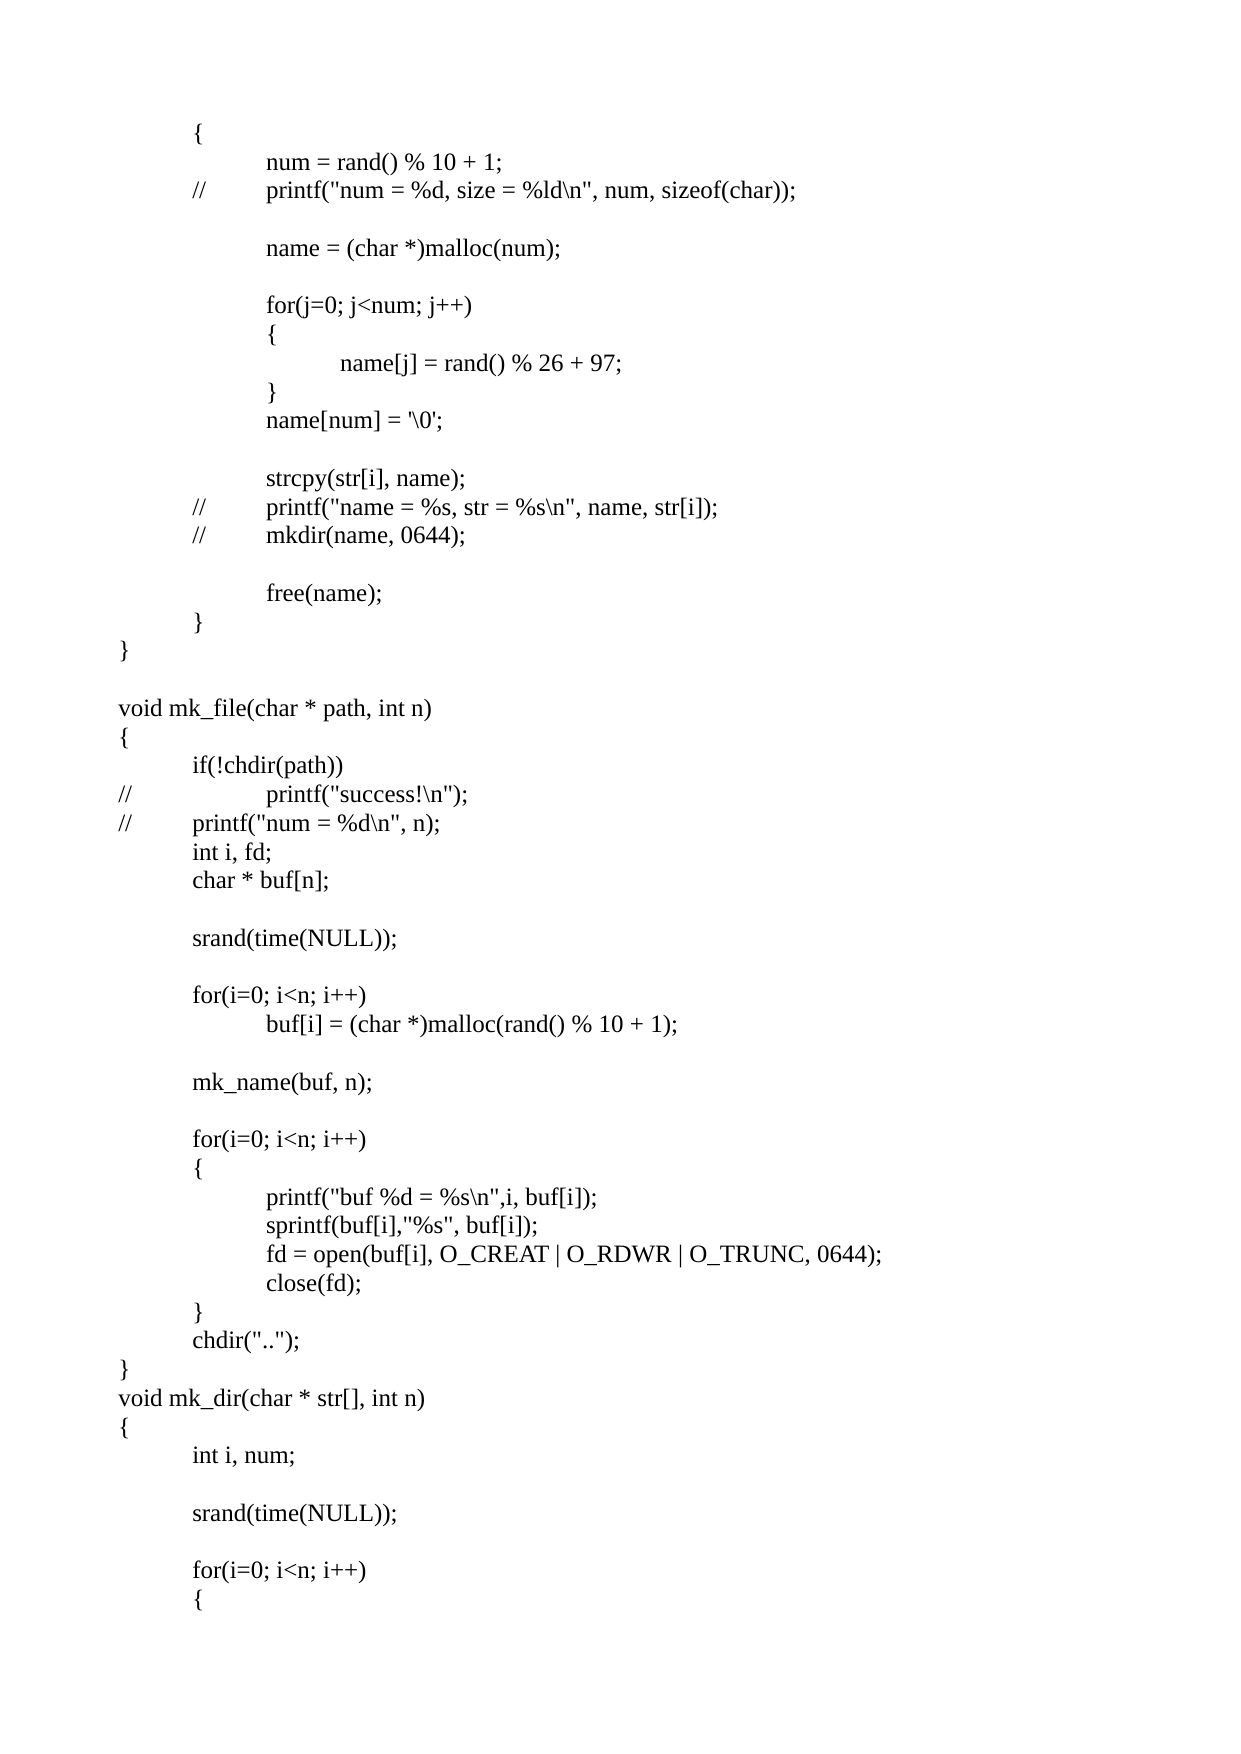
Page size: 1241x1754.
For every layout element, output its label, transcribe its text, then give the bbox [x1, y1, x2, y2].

text strcpy(str[i], name); [118, 463, 1122, 492]
text for(i=0; i<n; i++) [118, 981, 1122, 1009]
text fd = open(buf[i], O_CREAT | O_RDWR | O_TRUNC, 0644); [118, 1239, 1122, 1268]
text { [118, 1412, 1122, 1441]
text if(!chdir(path)) [118, 751, 1122, 779]
text for(i=0; i<n; i++) [118, 1124, 1122, 1153]
text name = (char *)malloc(num); [118, 233, 1122, 262]
text for(i=0; i<n; i++) [118, 1556, 1122, 1584]
text sprintf(buf[i],"%s", buf[i]); [118, 1211, 1122, 1239]
text { [118, 1153, 1122, 1182]
text buf[i] = (char *)malloc(rand() % 10 + 1); [118, 1009, 1122, 1038]
text srand(time(NULL)); [118, 923, 1122, 952]
text close(fd); [118, 1268, 1122, 1297]
text { [118, 722, 1122, 751]
text mk_name(buf, n); [118, 1067, 1122, 1096]
text } [118, 1354, 1122, 1383]
text name[j] = rand() % 26 + 97; [118, 348, 1122, 377]
text // mkdir(name, 0644); [118, 521, 1122, 549]
text int i, num; [118, 1441, 1122, 1469]
text { [118, 118, 1122, 147]
text // printf("num = %d, size = %ld\n", num, sizeof(char)); [118, 176, 1122, 204]
text // printf("name = %s, str = %s\n", name, str[i]); [118, 492, 1122, 521]
text } [118, 607, 1122, 636]
text num = rand() % 10 + 1; [118, 147, 1122, 176]
text name[num] = '\0'; [118, 406, 1122, 434]
text { [118, 1584, 1122, 1613]
text char * buf[n]; [118, 866, 1122, 894]
text chdir(".."); [118, 1326, 1122, 1354]
text for(j=0; j<num; j++) [118, 291, 1122, 319]
text { [118, 319, 1122, 348]
text } [118, 377, 1122, 406]
text void mk_dir(char * str[], int n) [118, 1383, 1122, 1412]
text printf("buf %d = %s\n",i, buf[i]); [118, 1182, 1122, 1211]
text } [118, 1297, 1122, 1326]
text srand(time(NULL)); [118, 1498, 1122, 1527]
text free(name); [118, 578, 1122, 607]
text // printf("success!\n"); [118, 779, 1122, 808]
text } [118, 636, 1122, 664]
text // printf("num = %d\n", n); [118, 808, 1122, 837]
text int i, fd; [118, 837, 1122, 866]
text void mk_file(char * path, int n) [118, 693, 1122, 722]
